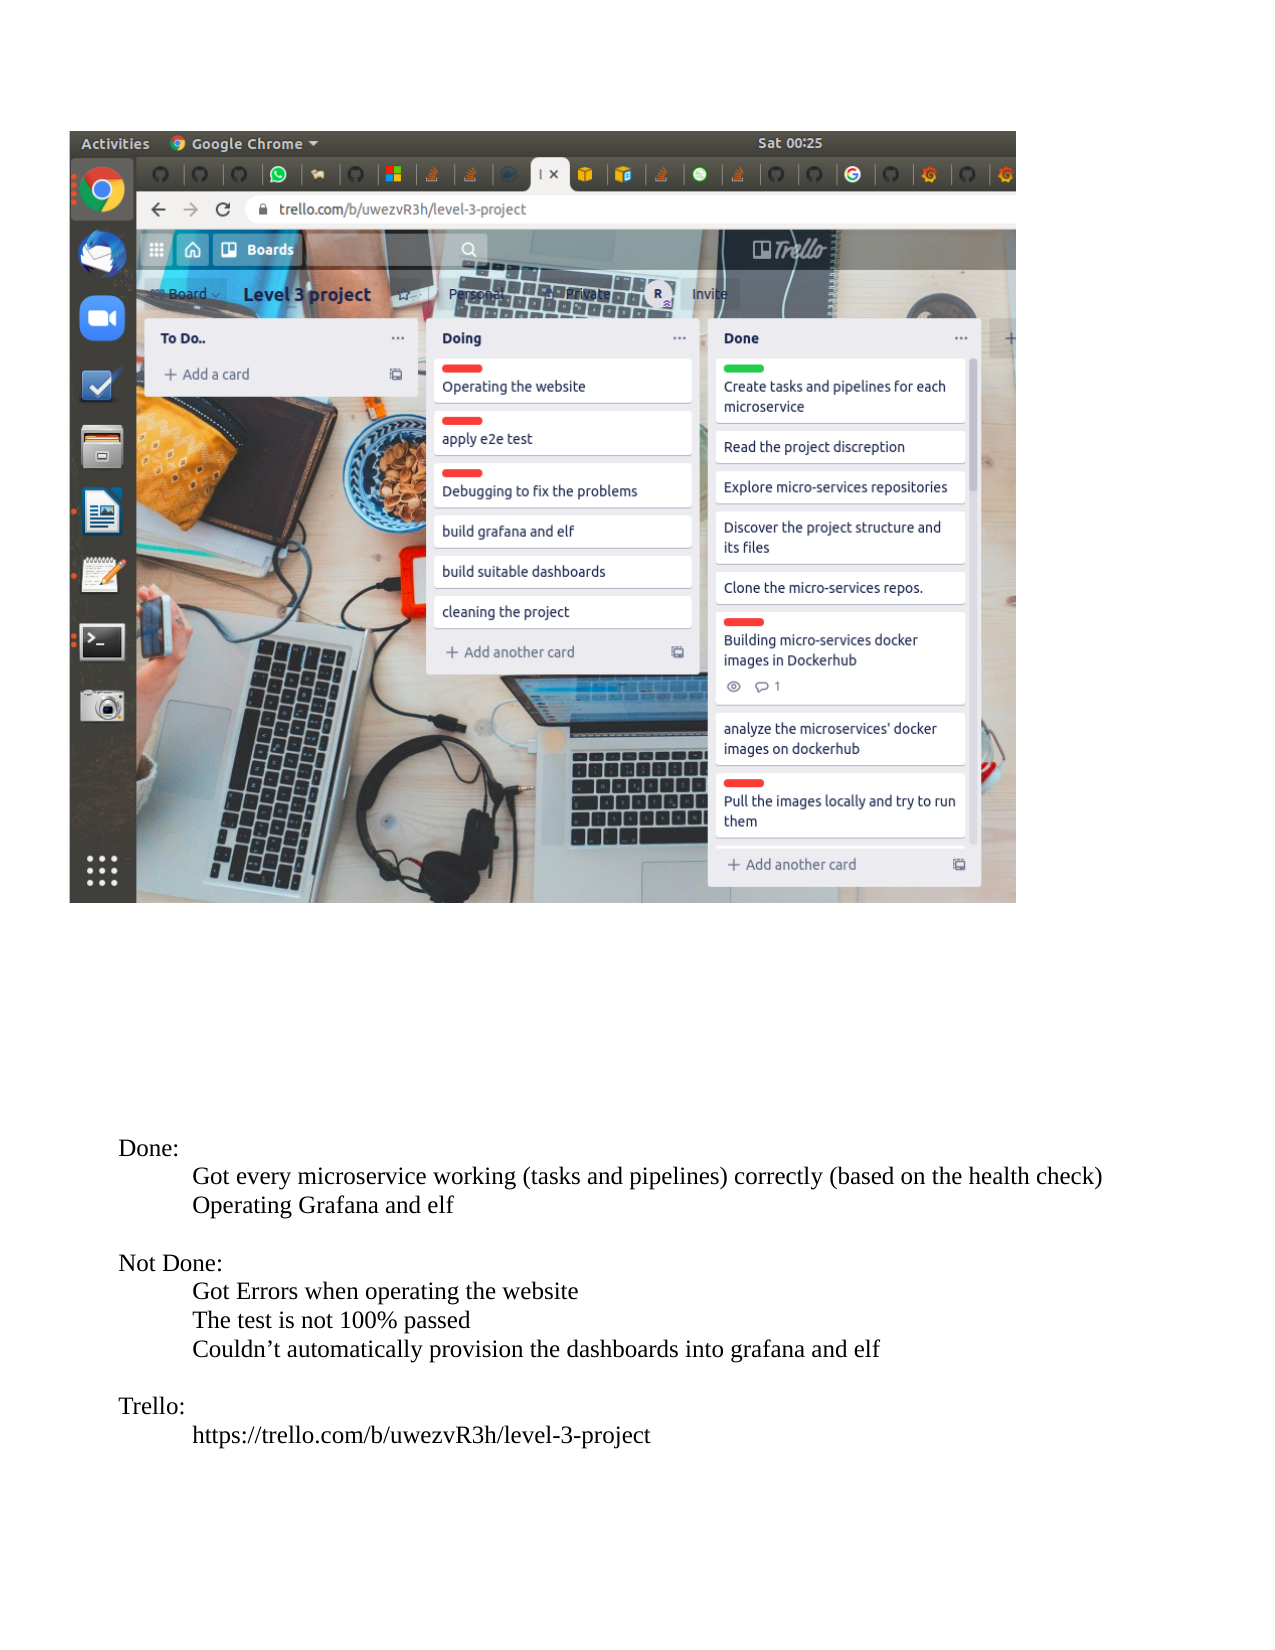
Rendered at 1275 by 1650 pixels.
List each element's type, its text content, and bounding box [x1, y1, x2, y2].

picture [69, 131, 1016, 903]
text Not Done: [118, 1248, 1157, 1276]
text https://trello.com/b/uwezvR3h/level-3-project [118, 1420, 1157, 1449]
text Done: [118, 1133, 1157, 1161]
text Couldn’t automatically provision the dashboards into grafana and elf [118, 1334, 1157, 1363]
text Trello: [118, 1391, 1157, 1420]
text Got Errors when operating the website [118, 1276, 1157, 1305]
text The test is not 100% passed [118, 1305, 1157, 1334]
text Got every microservice working (tasks and pipelines) correctly (based on the health check) [118, 1161, 1157, 1190]
text Operating Grafana and elf [118, 1190, 1157, 1219]
